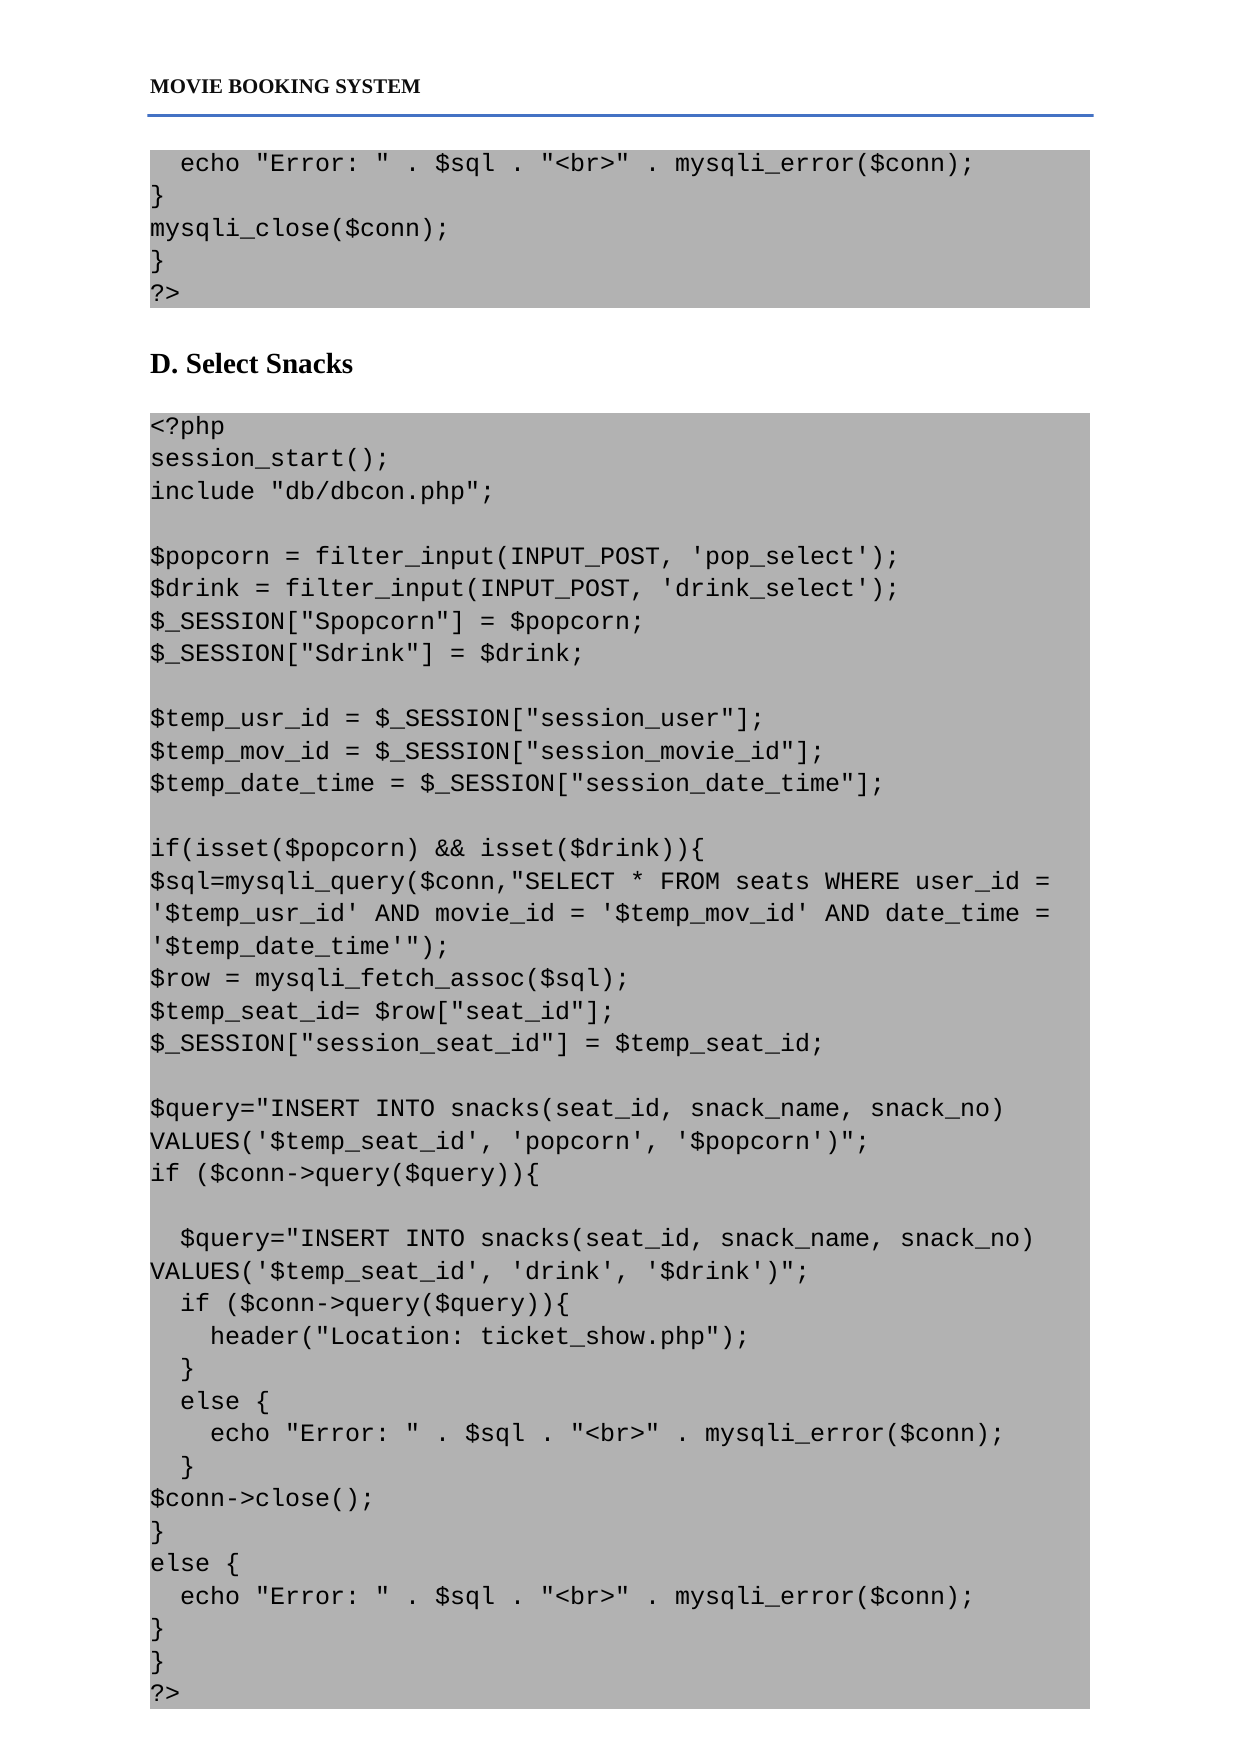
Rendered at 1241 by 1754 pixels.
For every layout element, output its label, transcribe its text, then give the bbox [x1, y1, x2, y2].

text } [150, 183, 1090, 211]
text $temp_usr_id = $_SESSION["session_user"]; [150, 706, 1090, 734]
text $row = mysqli_fetch_assoc($sql); [150, 966, 1090, 994]
text mysqli_close($conn); [150, 215, 1090, 243]
text } [150, 248, 1090, 276]
text $sql=mysqli_query($conn,"SELECT * FROM seats WHERE user_id = '$temp_usr_id' AND movie_id = '$temp_mov_id' AND date_time = '$temp_date_time'"); [150, 868, 1090, 962]
text echo "Error: " . $sql . "<br>" . mysqli_error($conn); [150, 1421, 1090, 1449]
text $temp_seat_id= $row["seat_id"]; [150, 998, 1090, 1027]
text echo "Error: " . $sql . "<br>" . mysqli_error($conn); [150, 1583, 1090, 1612]
text session_start(); [150, 446, 1090, 474]
text if ($conn->query($query)){ [150, 1161, 1090, 1189]
text } [150, 1648, 1090, 1677]
text D. Select Snacks [150, 346, 1090, 380]
text $query="INSERT INTO snacks(seat_id, snack_name, snack_no) VALUES('$temp_seat_id', 'drink', '$drink')"; [150, 1226, 1090, 1287]
text header("Location: ticket_show.php"); [150, 1323, 1090, 1352]
text } [150, 1356, 1090, 1384]
text $_SESSION["Sdrink"] = $drink; [150, 641, 1090, 669]
text ?> [150, 1681, 1090, 1709]
text include "db/dbcon.php"; [150, 478, 1090, 507]
text $conn->close(); [150, 1486, 1090, 1514]
text $popcorn = filter_input(INPUT_POST, 'pop_select'); [150, 543, 1090, 572]
text <?php [150, 413, 1090, 442]
text else { [150, 1388, 1090, 1417]
text echo "Error: " . $sql . "<br>" . mysqli_error($conn); [150, 150, 1090, 178]
text } [150, 1518, 1090, 1547]
text $temp_mov_id = $_SESSION["session_movie_id"]; [150, 738, 1090, 767]
text ?> [150, 280, 1090, 308]
text $temp_date_time = $_SESSION["session_date_time"]; [150, 771, 1090, 799]
text else { [150, 1551, 1090, 1579]
text if ($conn->query($query)){ [150, 1291, 1090, 1319]
text $query="INSERT INTO snacks(seat_id, snack_name, snack_no) VALUES('$temp_seat_id', 'popcorn', '$popcorn')"; [150, 1096, 1090, 1157]
text $_SESSION["Spopcorn"] = $popcorn; [150, 608, 1090, 637]
text $_SESSION["session_seat_id"] = $temp_seat_id; [150, 1031, 1090, 1059]
text } [150, 1616, 1090, 1644]
text if(isset($popcorn) && isset($drink)){ [150, 836, 1090, 864]
text } [150, 1453, 1090, 1482]
text $drink = filter_input(INPUT_POST, 'drink_select'); [150, 576, 1090, 604]
